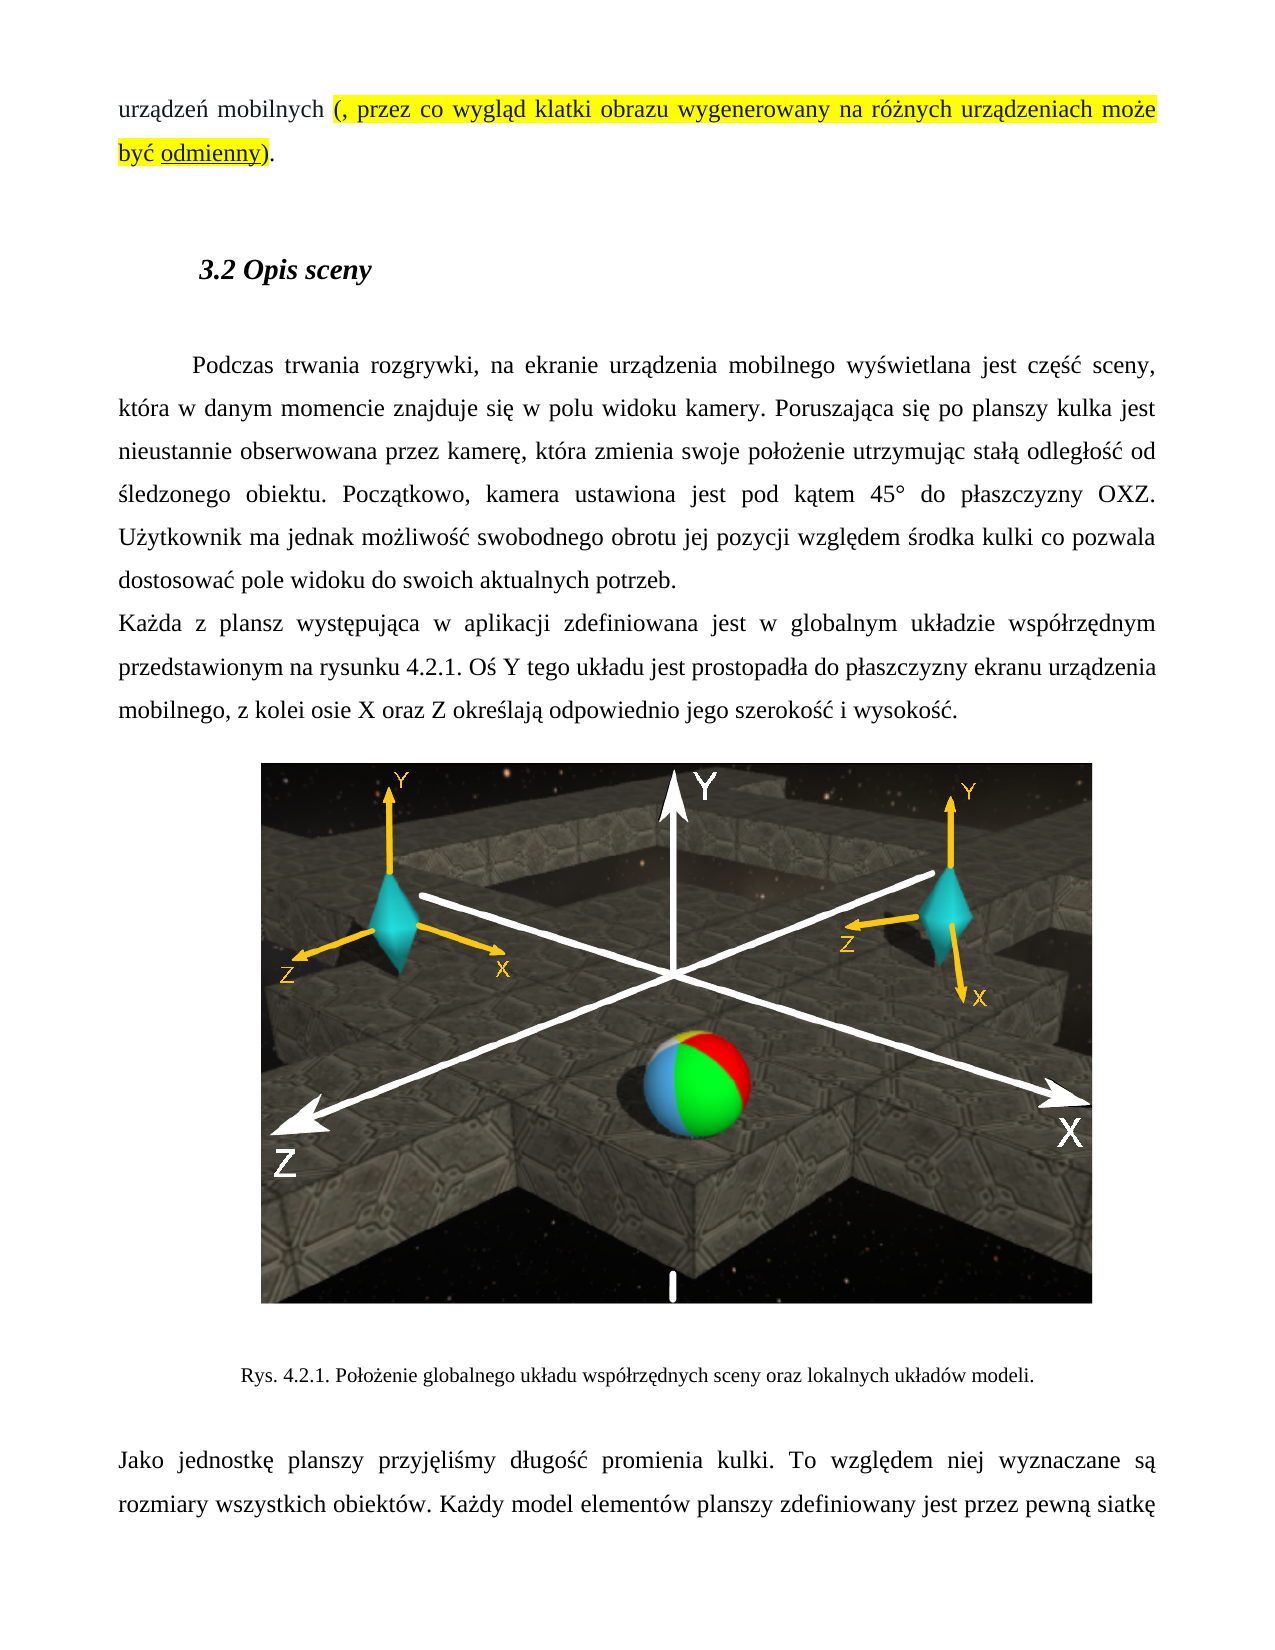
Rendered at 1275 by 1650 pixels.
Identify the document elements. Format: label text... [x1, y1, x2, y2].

subtitle Opis sceny [192, 252, 1157, 286]
text Każda z plansz występująca w aplikacji zdefiniowana jest w globalnym układzie współrzędnym przedstawionym na rysunku 4.2.1. Oś Y tego układu jest prostopadła do płaszczyzny ekranu urządzenia mobilnego, z kolei osie X oraz Z określają odpowiednio jego szerokość i wysokość. [118, 608, 1157, 723]
picture [260, 762, 1093, 1304]
text urządzeń mobilnych (, przez co wygląd klatki obrazu wygenerowany na różnych urządzeniach może być odmienny). [118, 94, 1157, 166]
text Rys. 4.2.1. Położenie globalnego układu współrzędnych sceny oraz lokalnych układów modeli. [118, 1363, 1157, 1387]
text Jako jednostkę planszy przyjęliśmy długość promienia kulki. To względem niej wyznaczane są rozmiary wszystkich obiektów. Każdy model elementów planszy zdefiniowany jest przez pewną siatkę [118, 1446, 1157, 1517]
text Podczas trwania rozgrywki, na ekranie urządzenia mobilnego wyświetlana jest część sceny, która w danym momencie znajduje się w polu widoku kamery. Poruszająca się po planszy kulka jest nieustannie obserwowana przez kamerę, która zmienia swoje położenie utrzymując stałą odległość od śledzonego obiektu. Początkowo, kamera ustawiona jest pod kątem 45° do płaszczyzny OXZ. Użytkownik ma jednak możliwość swobodnego obrotu jej pozycji względem środka kulki co pozwala dostosować pole widoku do swoich aktualnych potrzeb. [118, 350, 1157, 594]
